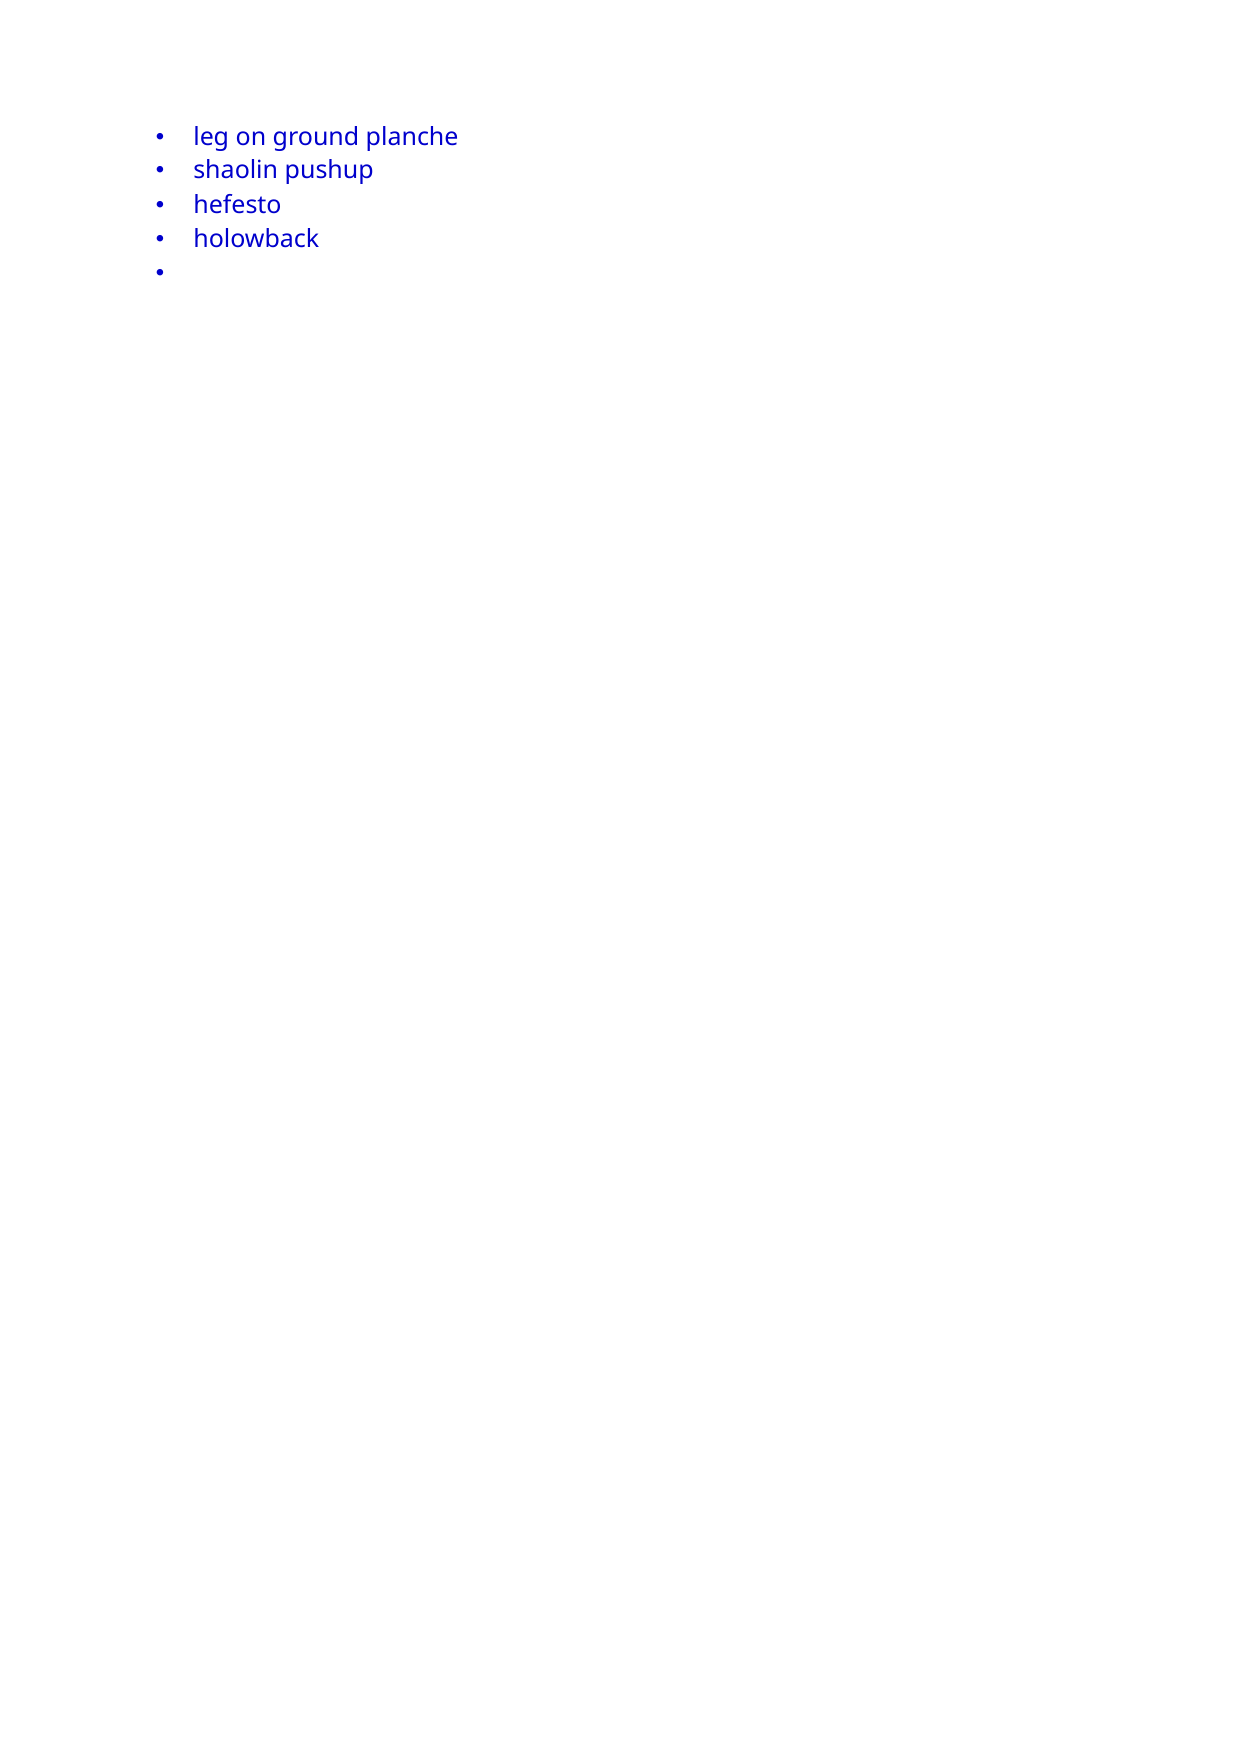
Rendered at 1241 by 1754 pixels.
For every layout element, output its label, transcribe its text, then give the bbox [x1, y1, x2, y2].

list shaolin pushup [156, 152, 1122, 186]
list leg on ground planche [156, 118, 1122, 152]
list hefesto [156, 186, 1122, 220]
list holowback [156, 220, 1122, 254]
